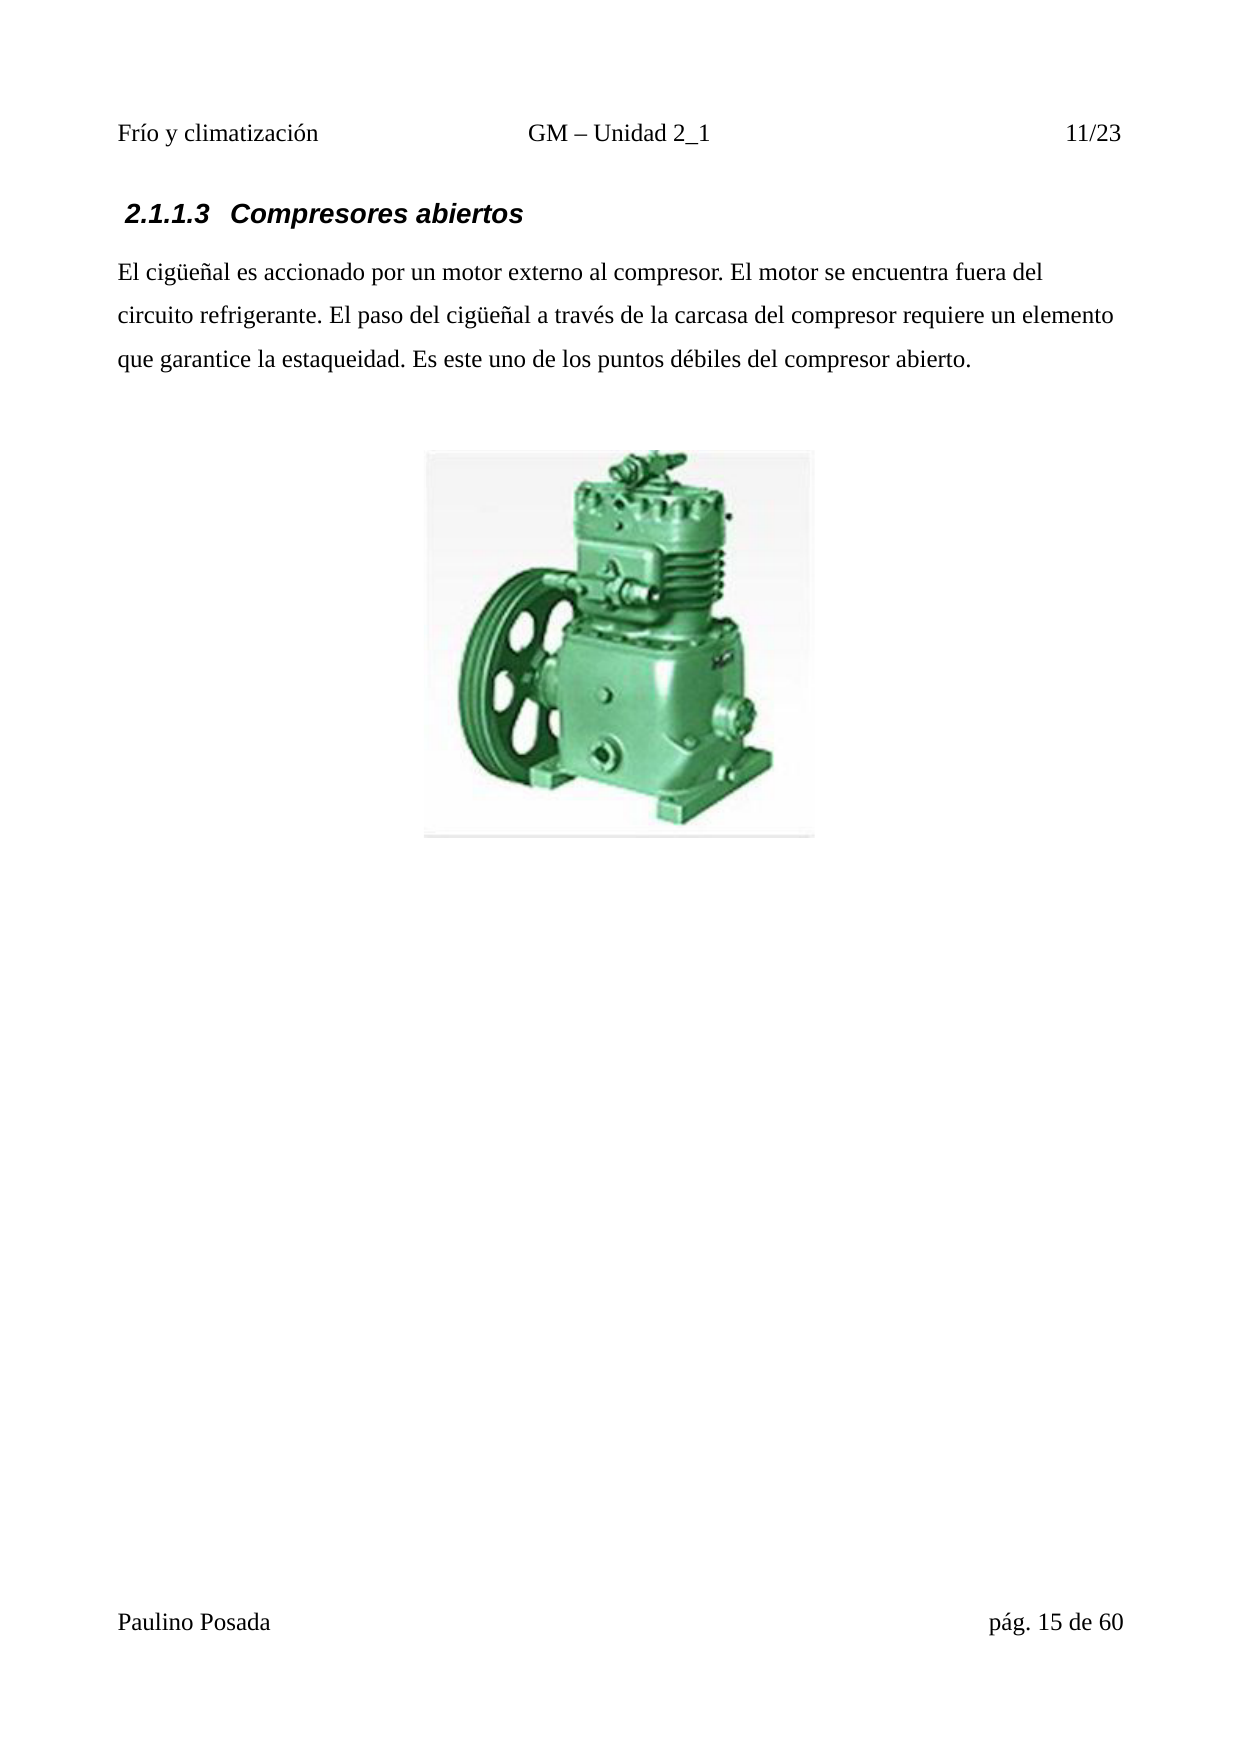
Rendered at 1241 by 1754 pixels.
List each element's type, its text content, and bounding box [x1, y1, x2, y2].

text El cigüeñal es accionado por un motor externo al compresor. El motor se encuentra fuera del circuito refrigerante. El paso del cigüeñal a través de la carcasa del compresor requiere un elemento que garantice la estaqueidad. Es este uno de los puntos débiles del compresor abierto. [117, 257, 1123, 372]
picture [423, 450, 815, 838]
subtitle Compresores abiertos [117, 197, 1123, 229]
